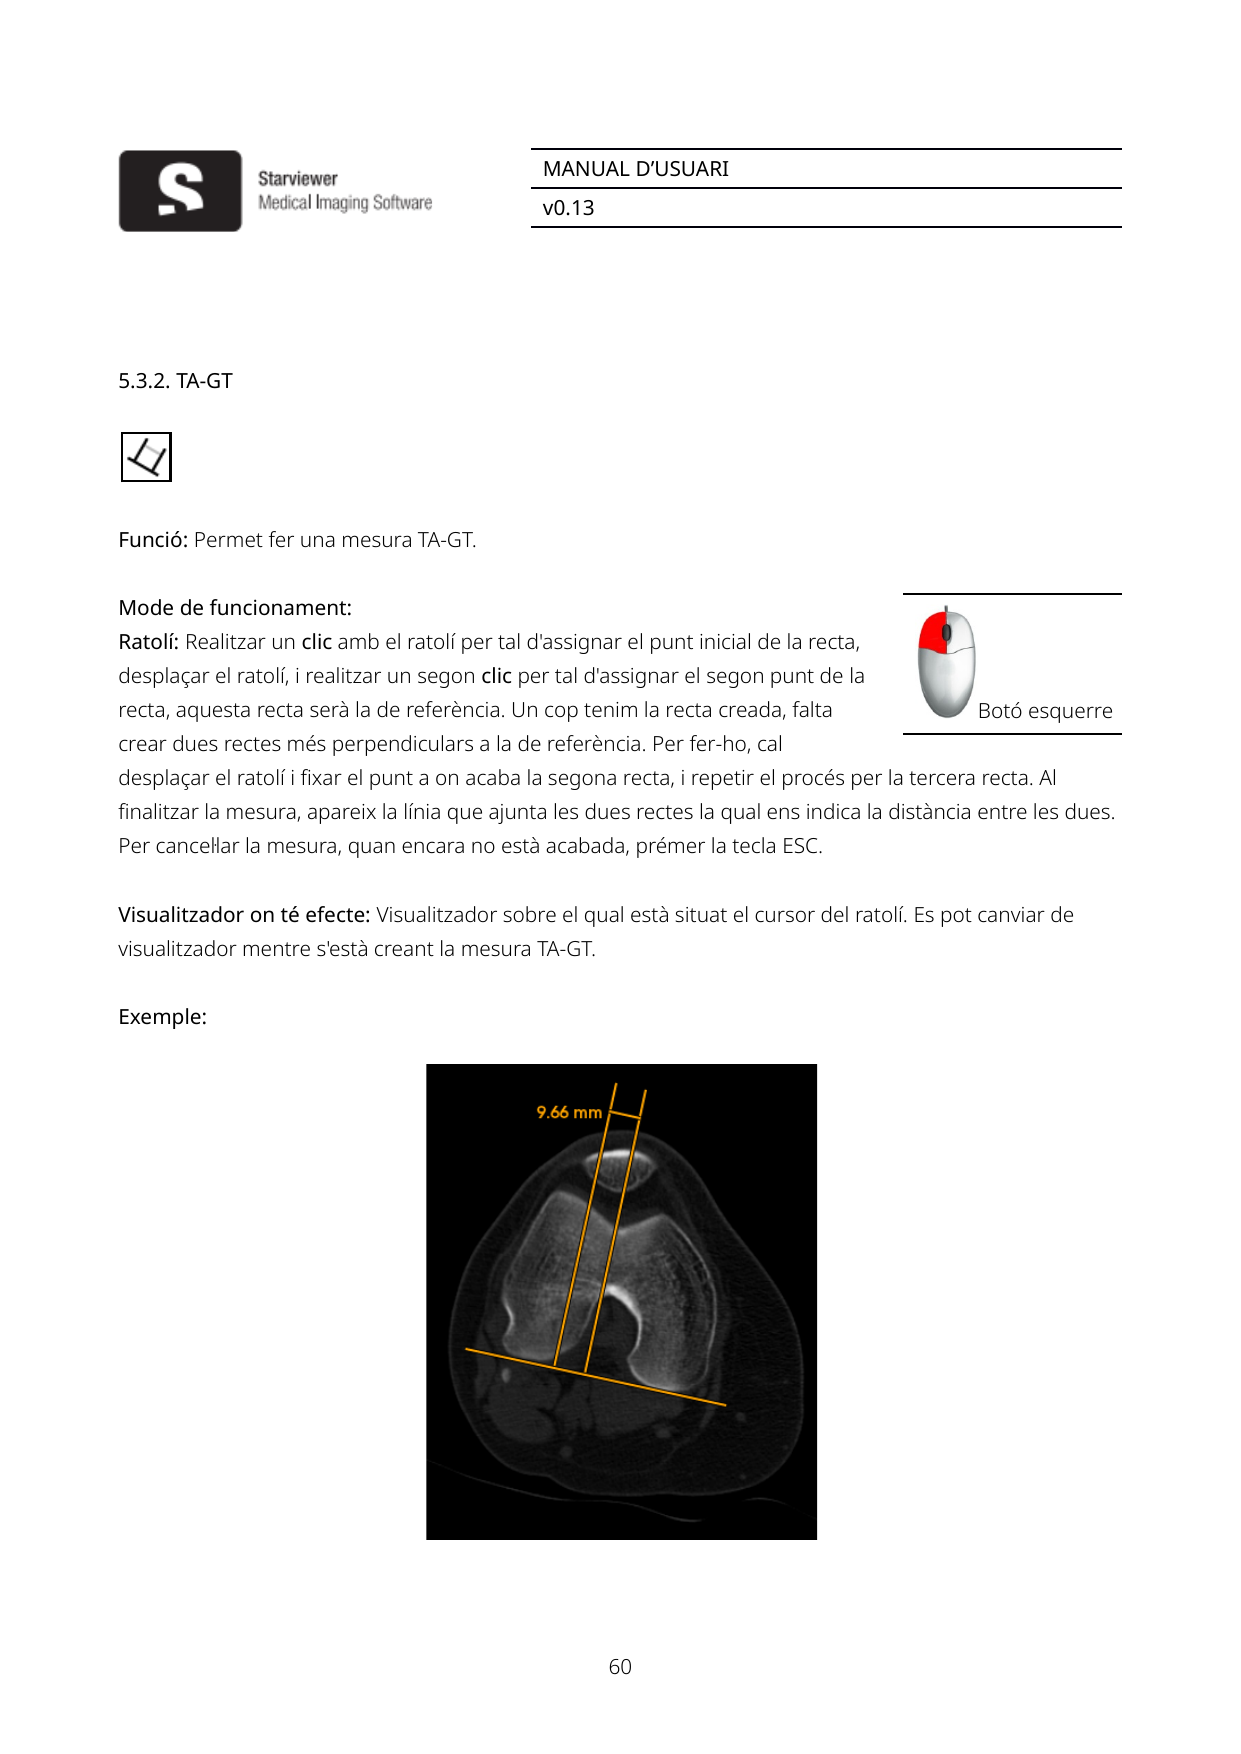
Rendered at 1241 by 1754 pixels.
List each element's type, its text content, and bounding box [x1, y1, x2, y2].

picture [426, 1064, 818, 1540]
text Ratolí: Realitzar un clic amb el ratolí per tal d'assignar el punt inicial de la recta, desplaçar el ratolí, i realitzar un segon clic per tal d'assignar el segon punt de la recta, aquesta recta serà la de referència. Un cop tenim la recta creada, falta crear dues rectes més perpendiculars a la de referència. Per fer-ho, cal desplaçar el ratolí i fixar el punt a on acaba la segona recta, i repetir el procés per la tercera recta. Al finalitzar la mesura, apareix la línia que ajunta les dues rectes la qual ens indica la distància entre les dues. [118, 627, 1122, 826]
text Visualitzador on té efecte: Visualitzador sobre el qual està situat el cursor del ratolí. Es pot canviar de visualitzador mentre s'està creant la mesura TA-GT. [118, 900, 1122, 962]
text Mode de funcionament: [118, 593, 1122, 733]
text Per cancel·lar la mesura, quan encara no està acabada, prémer la tecla ESC. [118, 832, 1122, 860]
text Funció: Permet fer una mesura TA-GT. [118, 525, 1122, 553]
subtitle TA-GT [118, 366, 1122, 395]
picture [915, 604, 978, 719]
text Exemple: [118, 1002, 1122, 1030]
text Botó esquerre [912, 604, 1113, 724]
picture [123, 434, 169, 480]
